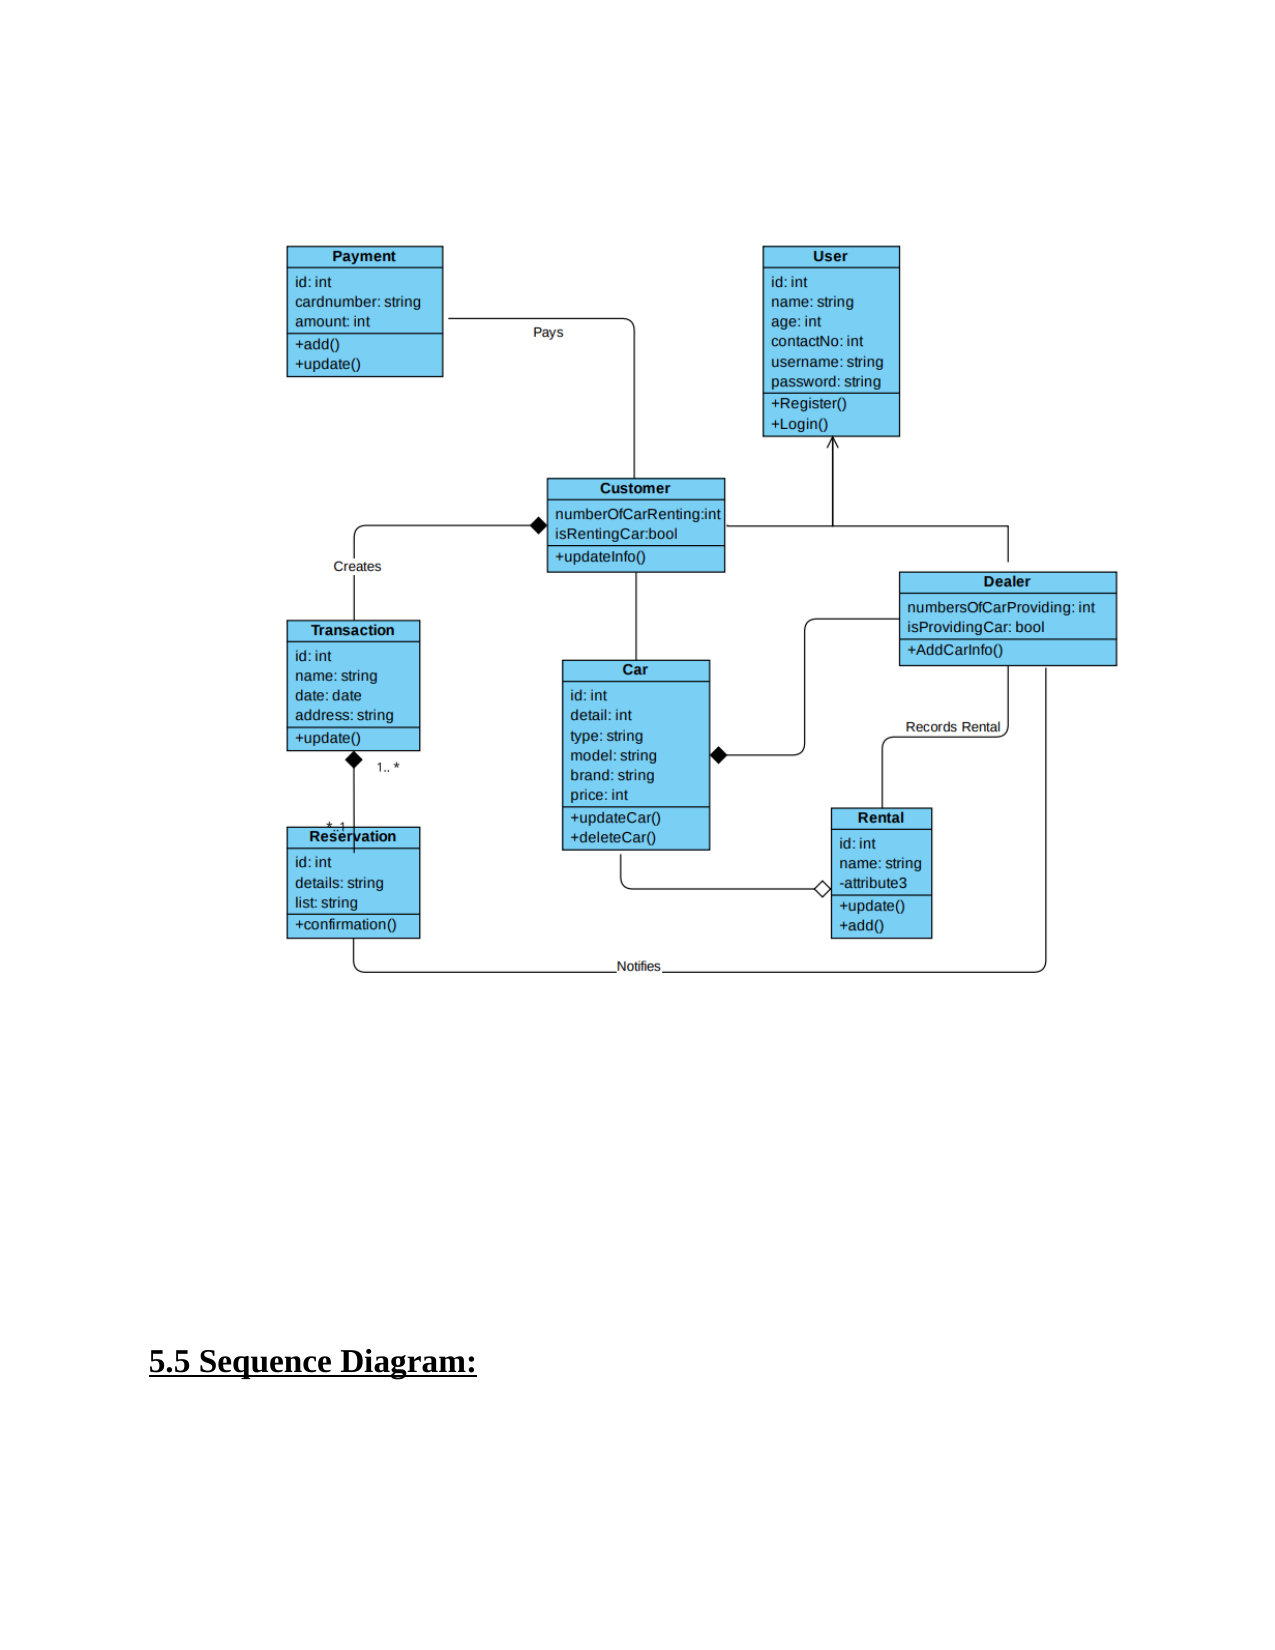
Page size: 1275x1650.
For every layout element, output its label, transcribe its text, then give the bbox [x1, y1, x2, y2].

text 5.5 Sequence Diagram: [148, 1342, 1133, 1380]
